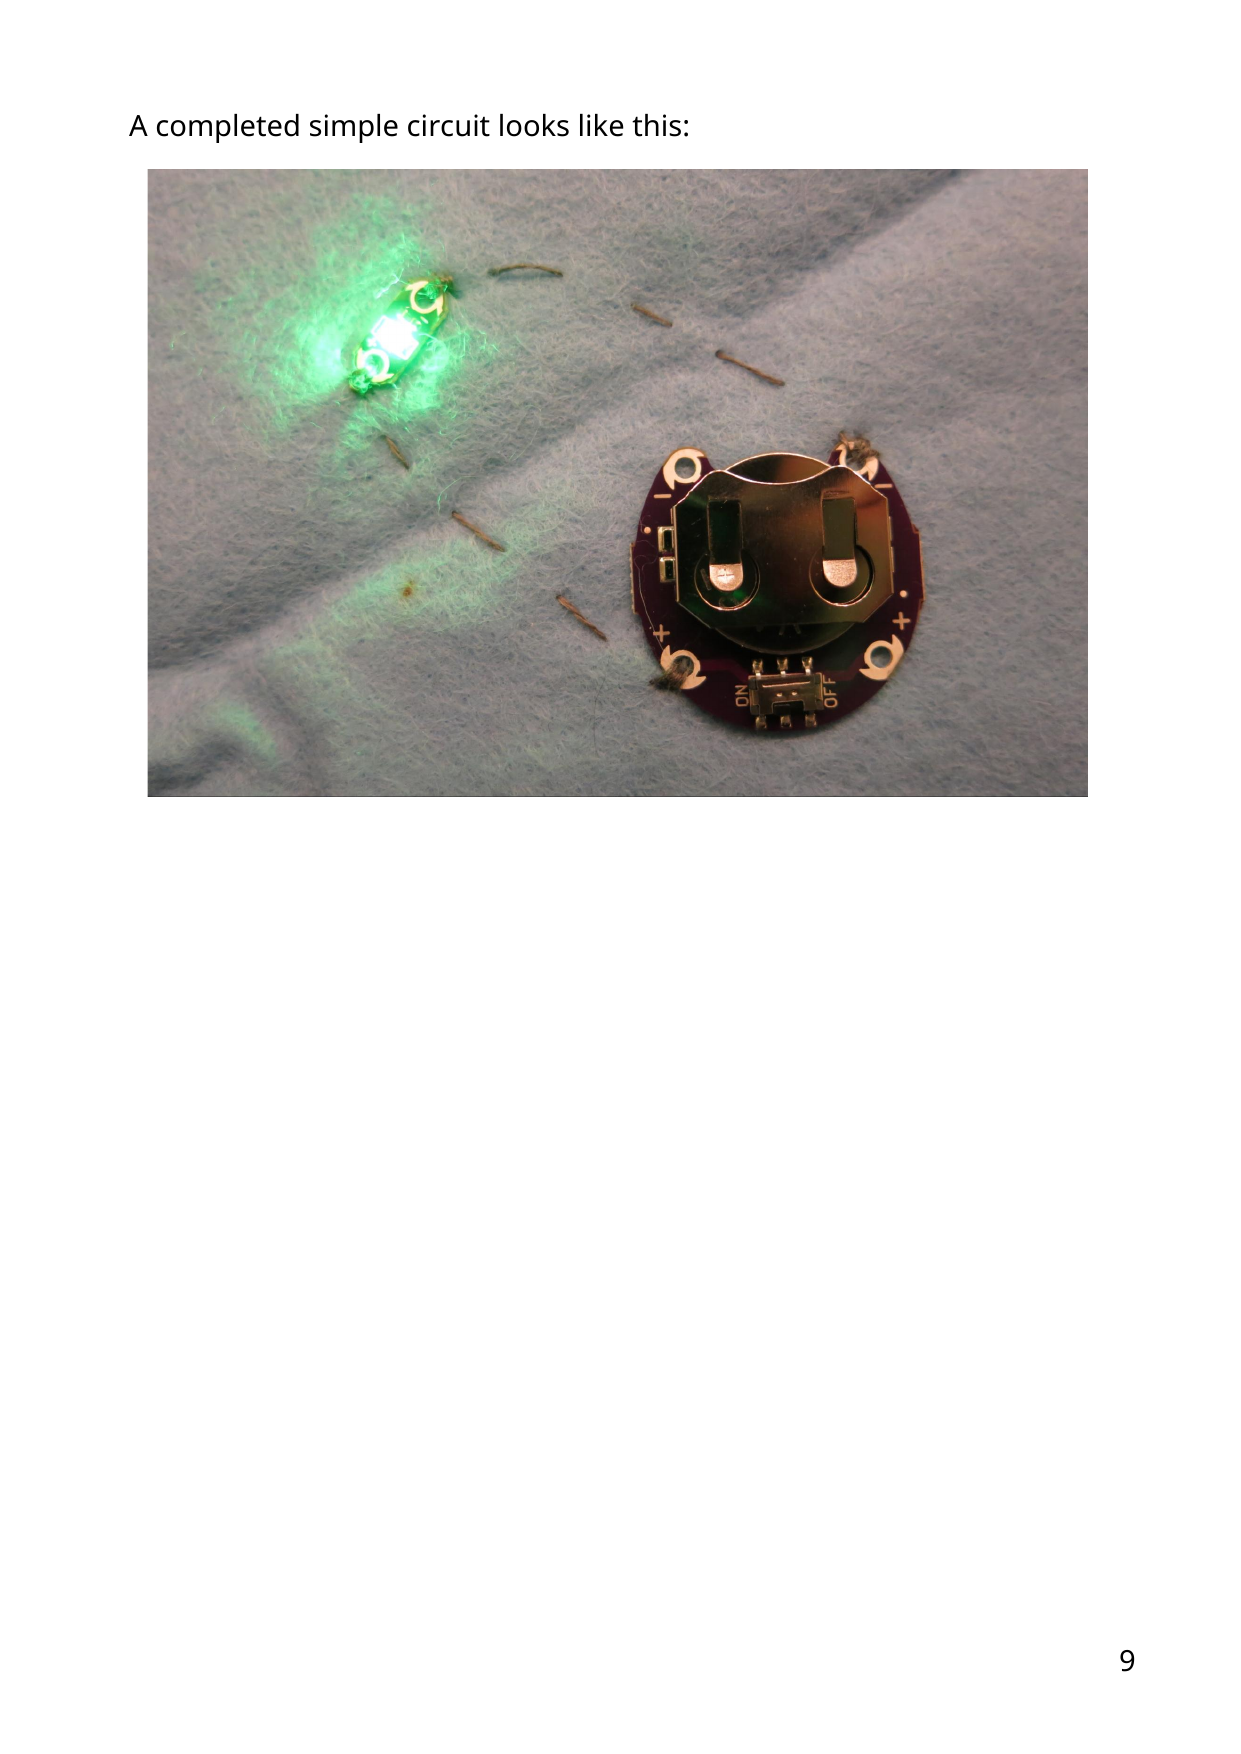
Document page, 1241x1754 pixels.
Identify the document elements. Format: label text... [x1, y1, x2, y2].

text A completed simple circuit looks like this: [129, 105, 1136, 145]
picture [147, 169, 1088, 797]
